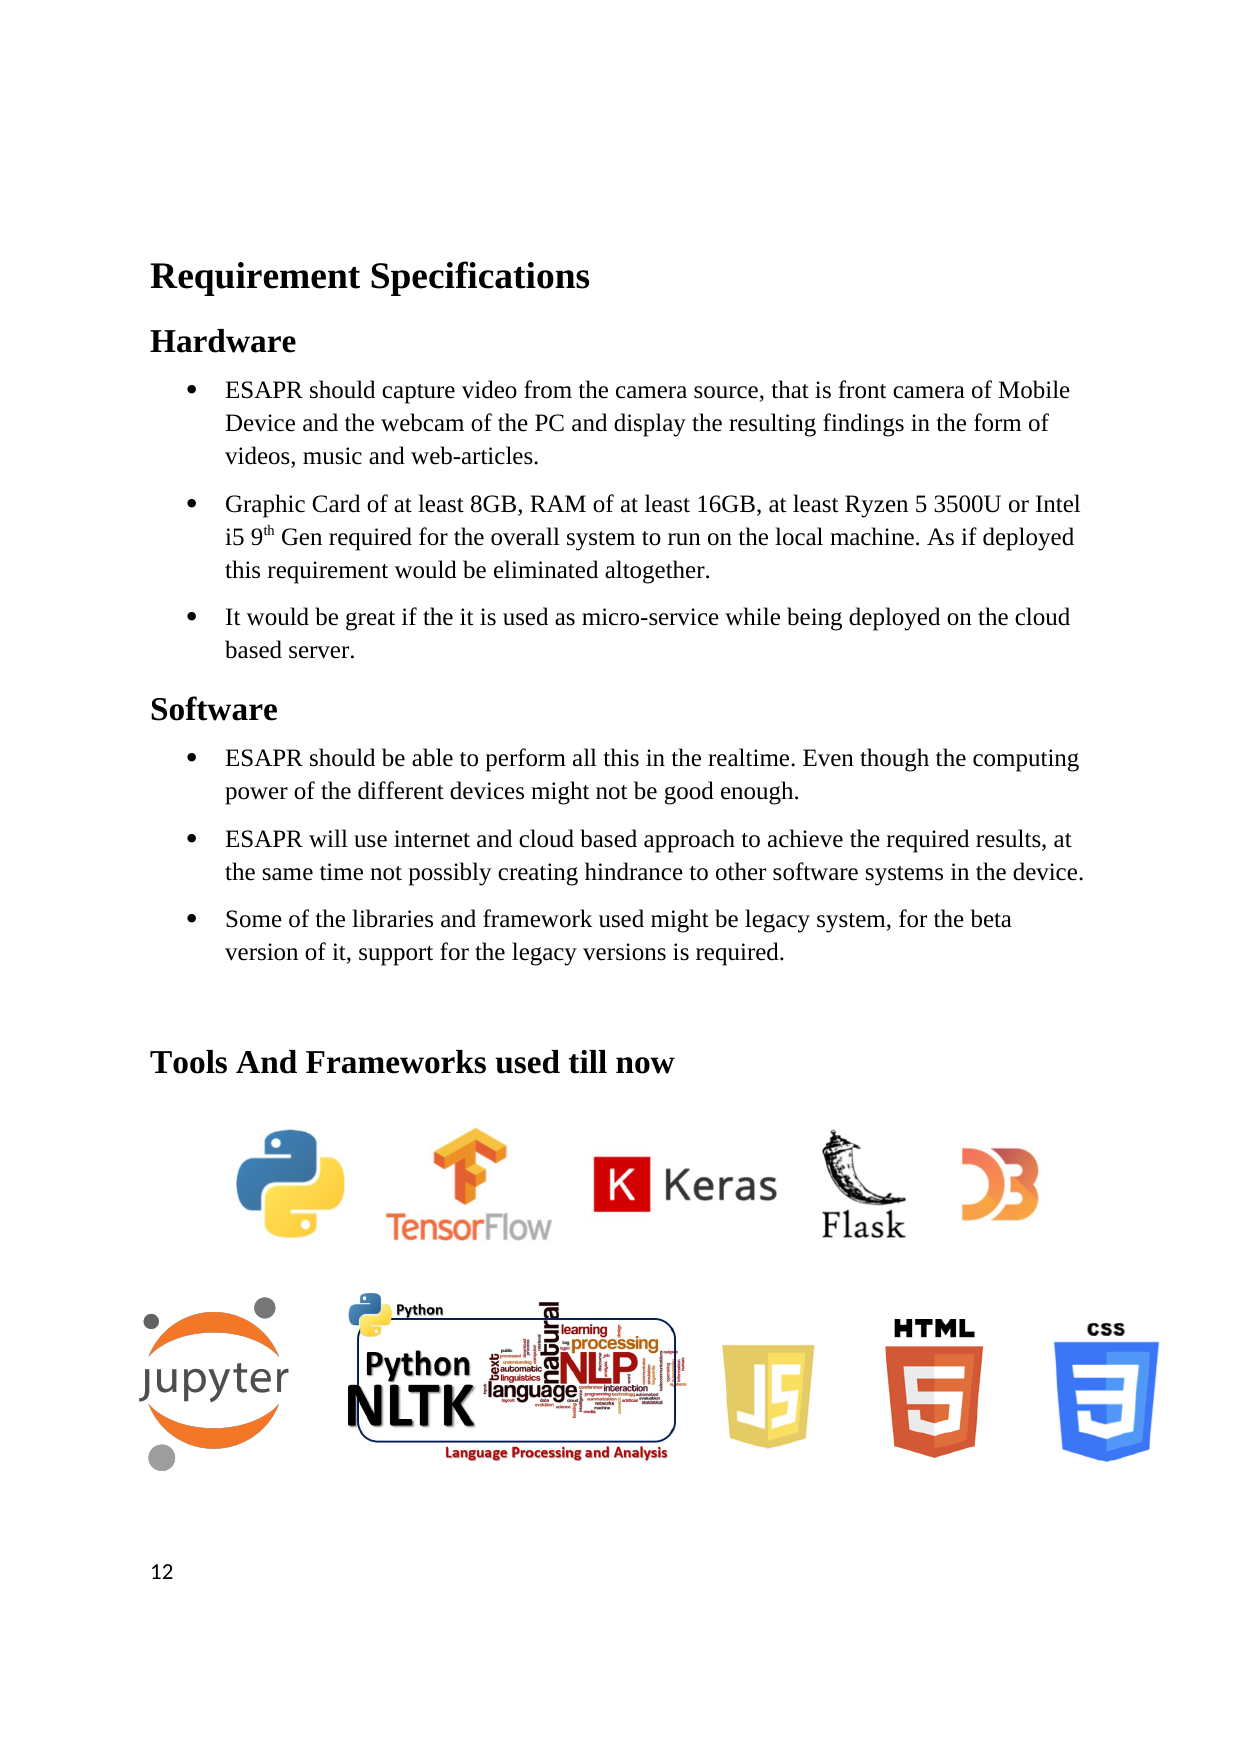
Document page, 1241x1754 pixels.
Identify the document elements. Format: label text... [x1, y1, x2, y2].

picture [1117, 1302, 1162, 1479]
list ESAPR will use internet and cloud based approach to achieve the required results, at the same time not possibly creating hindrance to other software systems in the device. [187, 824, 1090, 885]
picture [333, 1286, 687, 1477]
list ESAPR should capture video from the camera source, that is front camera of Mobile Device and the webcam of the PC and display the resulting findings in the form of videos, music and web-articles. [187, 375, 1090, 470]
subtitle Hardware [150, 321, 1090, 359]
list Some of the libraries and framework used might be legacy system, for the beta version of it, support for the legacy versions is required. [187, 904, 1090, 966]
list It would be great if the it is used as micro-service while being deployed on the cloud based server. [187, 602, 1090, 664]
list Graphic Card of at least 8GB, RAM of at least 16GB, at least Ryzen 5 3500U or Intel i5 9th Gen required for the overall system to run on the local machine. As if deployed this requirement would be eliminated altogether. [187, 489, 1090, 583]
subtitle Requirement Specifications [150, 254, 1090, 297]
subtitle Software [150, 689, 1090, 727]
list ESAPR should be able to perform all this in the realtime. Even though the computing power of the different devices might not be good enough. [187, 743, 1090, 805]
picture [137, 1295, 290, 1472]
picture [215, 1093, 1046, 1268]
subtitle Tools And Frameworks used till now [150, 1042, 1090, 1080]
